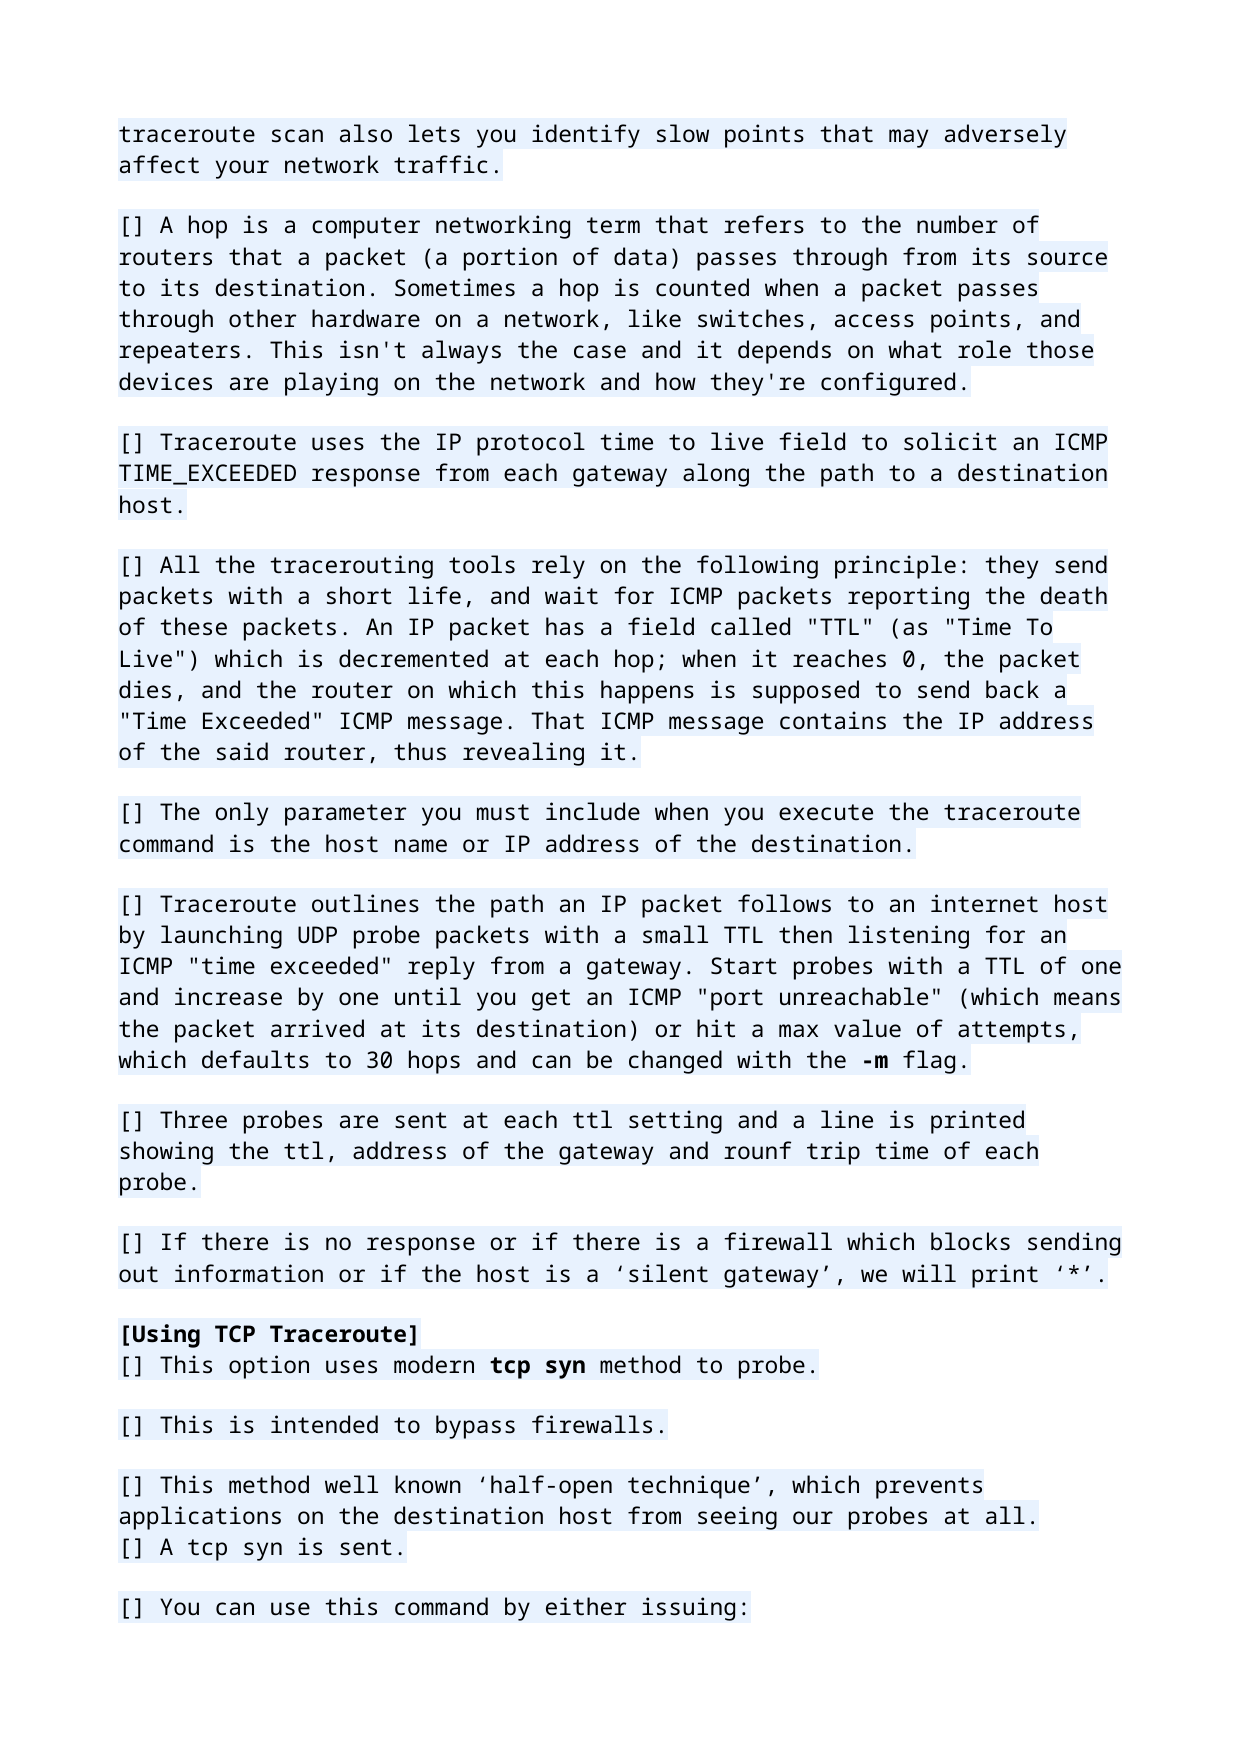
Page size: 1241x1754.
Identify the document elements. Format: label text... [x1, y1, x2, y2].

text [] This option uses modern tcp syn method to probe. [118, 1349, 1122, 1380]
text [] The only parameter you must include when you execute the traceroute command is the host name or IP address of the destination. [118, 796, 1122, 859]
text [] A tcp syn is sent. [118, 1531, 1122, 1563]
text [] All the tracerouting tools rely on the following principle: they send packets with a short life, and wait for ICMP packets reporting the death of these packets. An IP packet has a field called "TTL" (as "Time To Live") which is decremented at each hop; when it reaches 0, the packet dies, and the router on which this happens is supposed to send back a "Time Exceeded" ICMP message. That ICMP message contains the IP address of the said router, thus revealing it. [118, 549, 1122, 768]
text [] A hop is a computer networking term that refers to the number of routers that a packet (a portion of data) passes through from its source to its destination. Sometimes a hop is counted when a packet passes through other hardware on a network, like switches, access points, and repeaters. This isn't always the case and it depends on what role those devices are playing on the network and how they're configured. [118, 209, 1122, 397]
text [] This is intended to bypass firewalls. [118, 1409, 1122, 1440]
text [] Three probes are sent at each ttl setting and a line is printed showing the ttl, address of the gateway and rounf trip time of each probe. [118, 1104, 1122, 1198]
text [] If there is no response or if there is a firewall which blocks sending out information or if the host is a ‘silent gateway’, we will print ‘*’. [118, 1226, 1122, 1289]
text [Using TCP Traceroute] [118, 1318, 1122, 1349]
text traceroute scan also lets you identify slow points that may adversely affect your network traffic. [118, 118, 1122, 181]
text [] Traceroute uses the IP protocol time to live field to solicit an ICMP TIME_EXCEEDED response from each gateway along the path to a destination host. [118, 426, 1122, 520]
text [] You can use this command by either issuing: [118, 1591, 1122, 1623]
text [] Traceroute outlines the path an IP packet follows to an internet host by launching UDP probe packets with a small TTL then listening for an ICMP "time exceeded" reply from a gateway. Start probes with a TTL of one and increase by one until you get an ICMP "port unreachable" (which means the packet arrived at its destination) or hit a max value of attempts, which defaults to 30 hops and can be changed with the -m flag. [118, 888, 1122, 1075]
text [] This method well known ‘half-open technique’, which prevents applications on the destination host from seeing our probes at all. [118, 1469, 1122, 1531]
